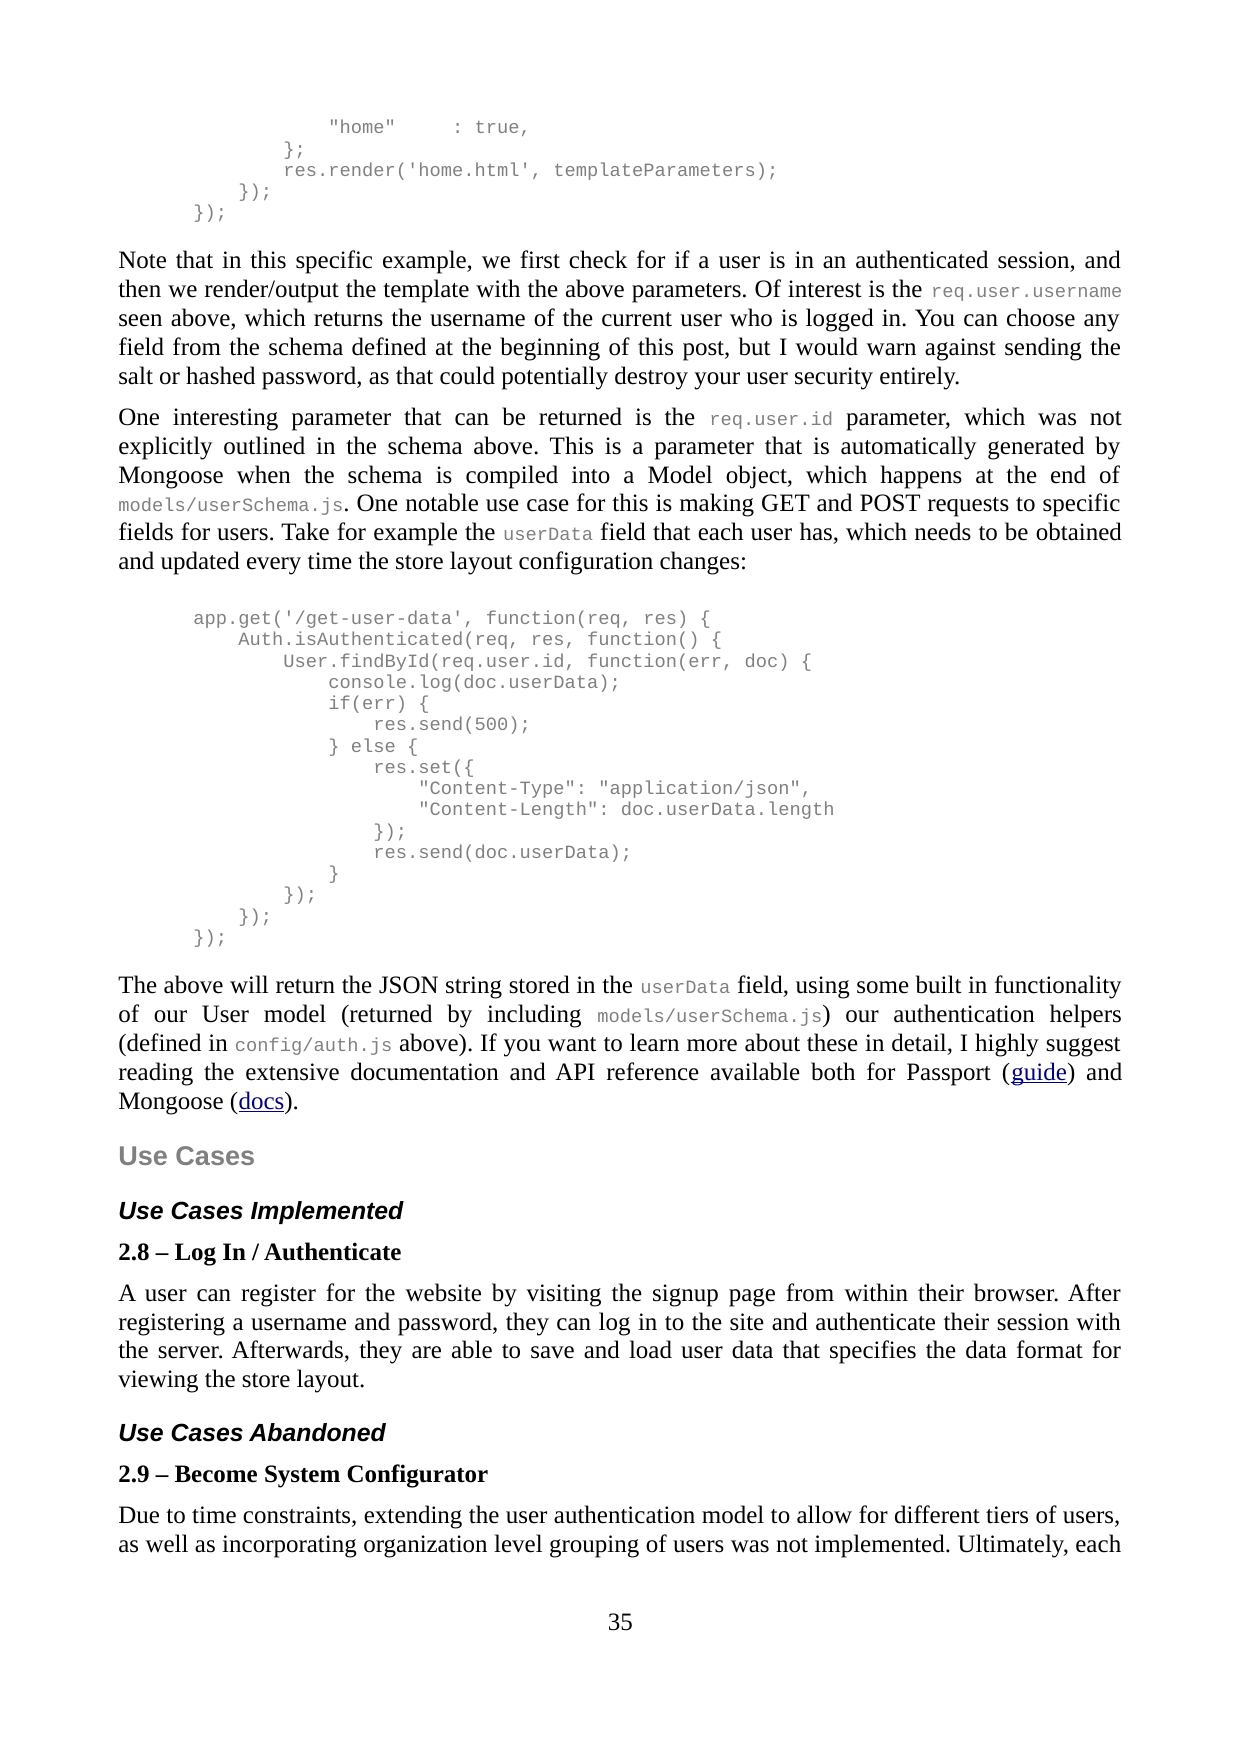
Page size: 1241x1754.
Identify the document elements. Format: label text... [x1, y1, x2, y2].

text }); [193, 182, 1122, 203]
text The above will return the JSON string stored in the userData field, using some built in functionality of our User model (returned by including models/userSchema.js) our authentication helpers (defined in config/auth.js above). If you want to learn more about these in detail, I highly suggest reading the extensive documentation and API reference available both for Passport (guide) and Mongoose (docs). [118, 970, 1122, 1114]
text Note that in this specific example, we first check for if a user is in an authenticated session, and then we render/output the template with the above parameters. Of interest is the req.user.username seen above, which returns the username of the current user who is logged in. You can choose any field from the schema defined at the beginning of this post, but I would warn against sending the salt or hashed password, as that could potentially destroy your user security entirely. [118, 246, 1122, 389]
text Auth.isAuthenticated(req, res, function() { [193, 630, 1122, 651]
text "home" : true, [193, 118, 1122, 139]
text }; [193, 139, 1122, 161]
text "Content-Length": doc.userData.length [193, 800, 1122, 821]
text }); [193, 885, 1122, 906]
text }); [193, 203, 1122, 224]
text }); [193, 821, 1122, 843]
text 2.9 – Become System Configurator [118, 1459, 1122, 1488]
text console.log(doc.userData); [193, 673, 1122, 694]
text res.set({ [193, 758, 1122, 779]
text res.send(doc.userData); [193, 843, 1122, 864]
text } [193, 864, 1122, 885]
text if(err) { [193, 694, 1122, 715]
text res.send(500); [193, 715, 1122, 736]
text User.findById(req.user.id, function(err, doc) { [193, 651, 1122, 673]
text 2.8 – Log In / Authenticate [118, 1237, 1122, 1266]
subtitle Use Cases Abandoned [118, 1418, 1122, 1447]
subtitle Use Cases [118, 1139, 1122, 1171]
text Due to time constraints, extending the user authentication model to allow for different tiers of users, as well as incorporating organization level grouping of users was not implemented. Ultimately, each [118, 1500, 1122, 1558]
text One interesting parameter that can be returned is the req.user.id parameter, which was not explicitly outlined in the schema above. This is a parameter that is automatically generated by Mongoose when the schema is compiled into a Model object, which happens at the end of models/userSchema.js. One notable use case for this is making GET and POST requests to specific fields for users. Take for example the userData field that each user has, which needs to be obtained and updated every time the store layout configuration changes: [118, 402, 1122, 575]
text app.get('/get-user-data', function(req, res) { [193, 609, 1122, 630]
subtitle Use Cases Implemented [118, 1196, 1122, 1224]
text res.render('home.html', templateParameters); [193, 161, 1122, 182]
text }); [193, 928, 1122, 949]
text } else { [193, 736, 1122, 758]
text A user can register for the website by visiting the signup page from within their browser. After registering a username and password, they can log in to the site and authenticate their session with the server. Afterwards, they are able to save and load user data that specifies the data format for viewing the store layout. [118, 1278, 1122, 1393]
text }); [193, 906, 1122, 928]
text "Content-Type": "application/json", [193, 779, 1122, 800]
